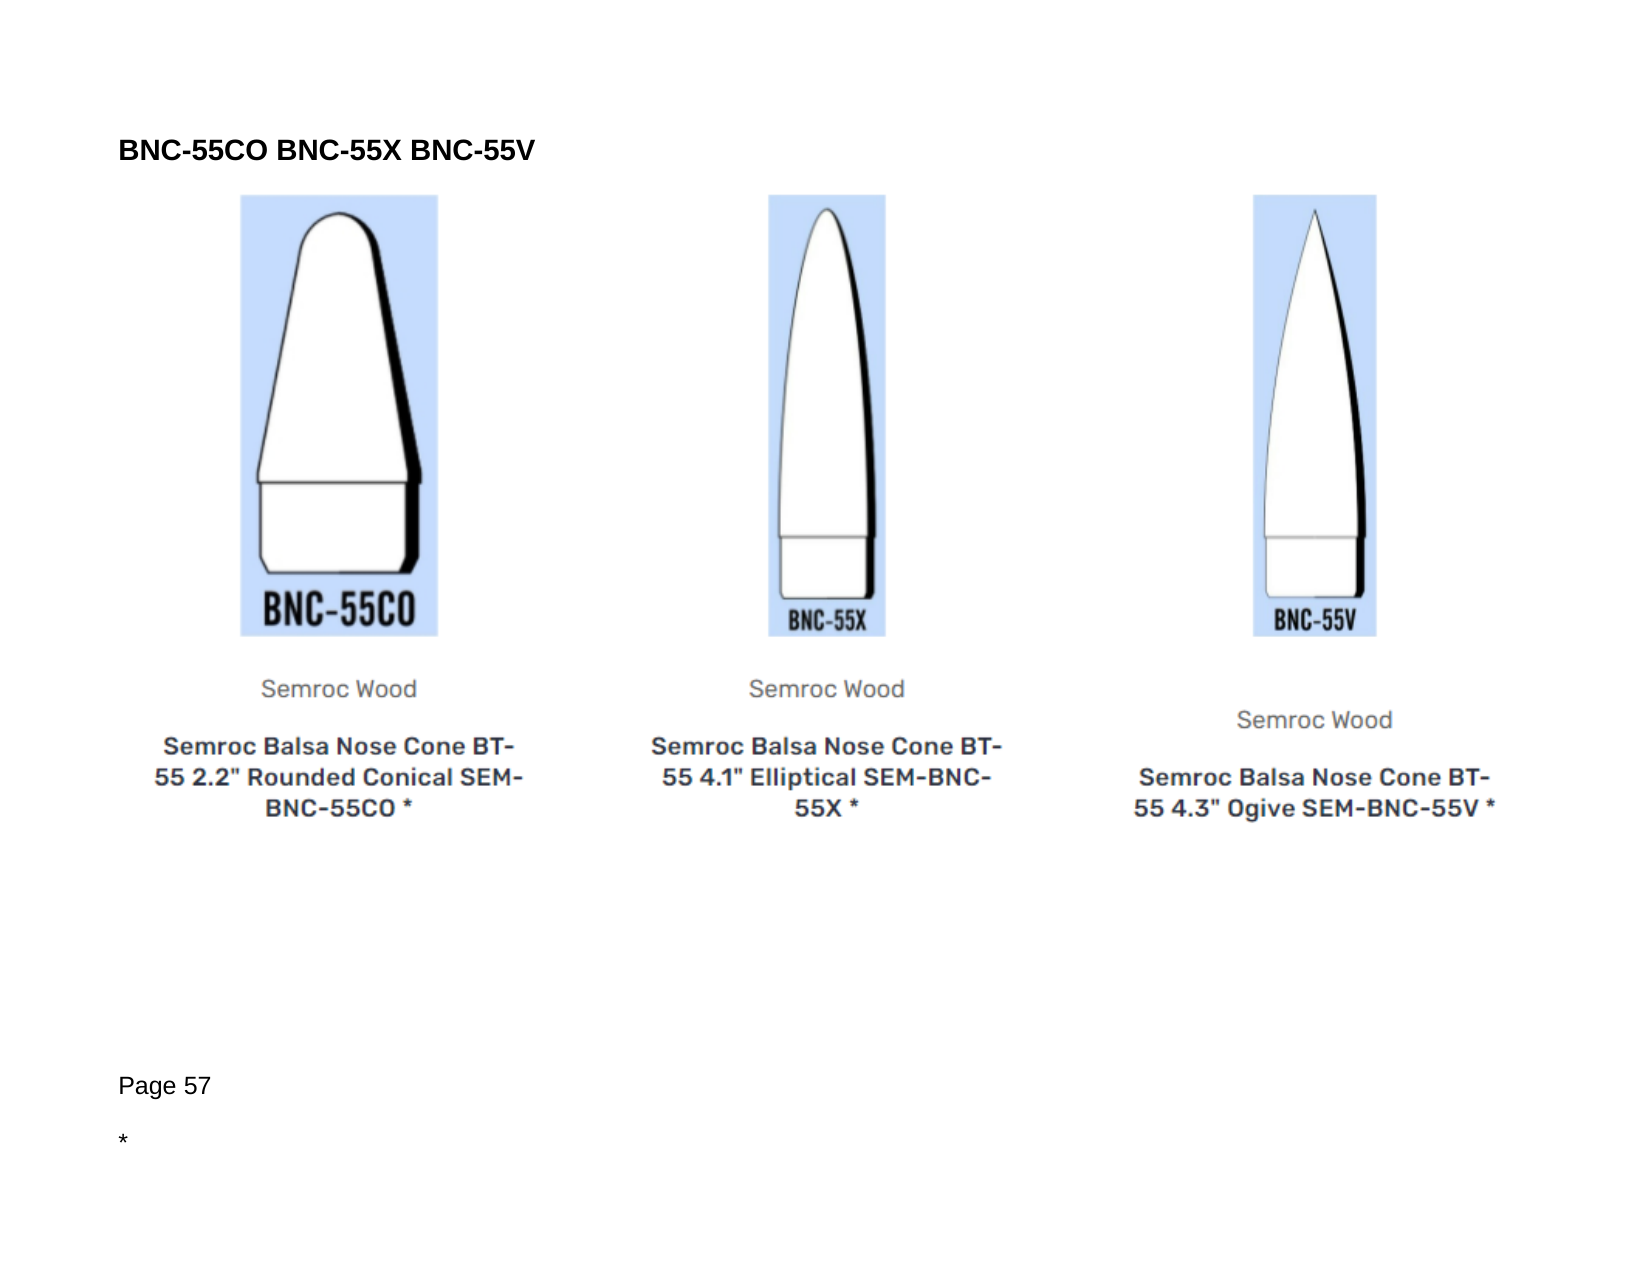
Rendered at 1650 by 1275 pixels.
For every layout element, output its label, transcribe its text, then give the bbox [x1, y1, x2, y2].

picture [118, 178, 1532, 837]
subtitle BNC-55CO BNC-55X BNC-55V [118, 133, 1532, 166]
